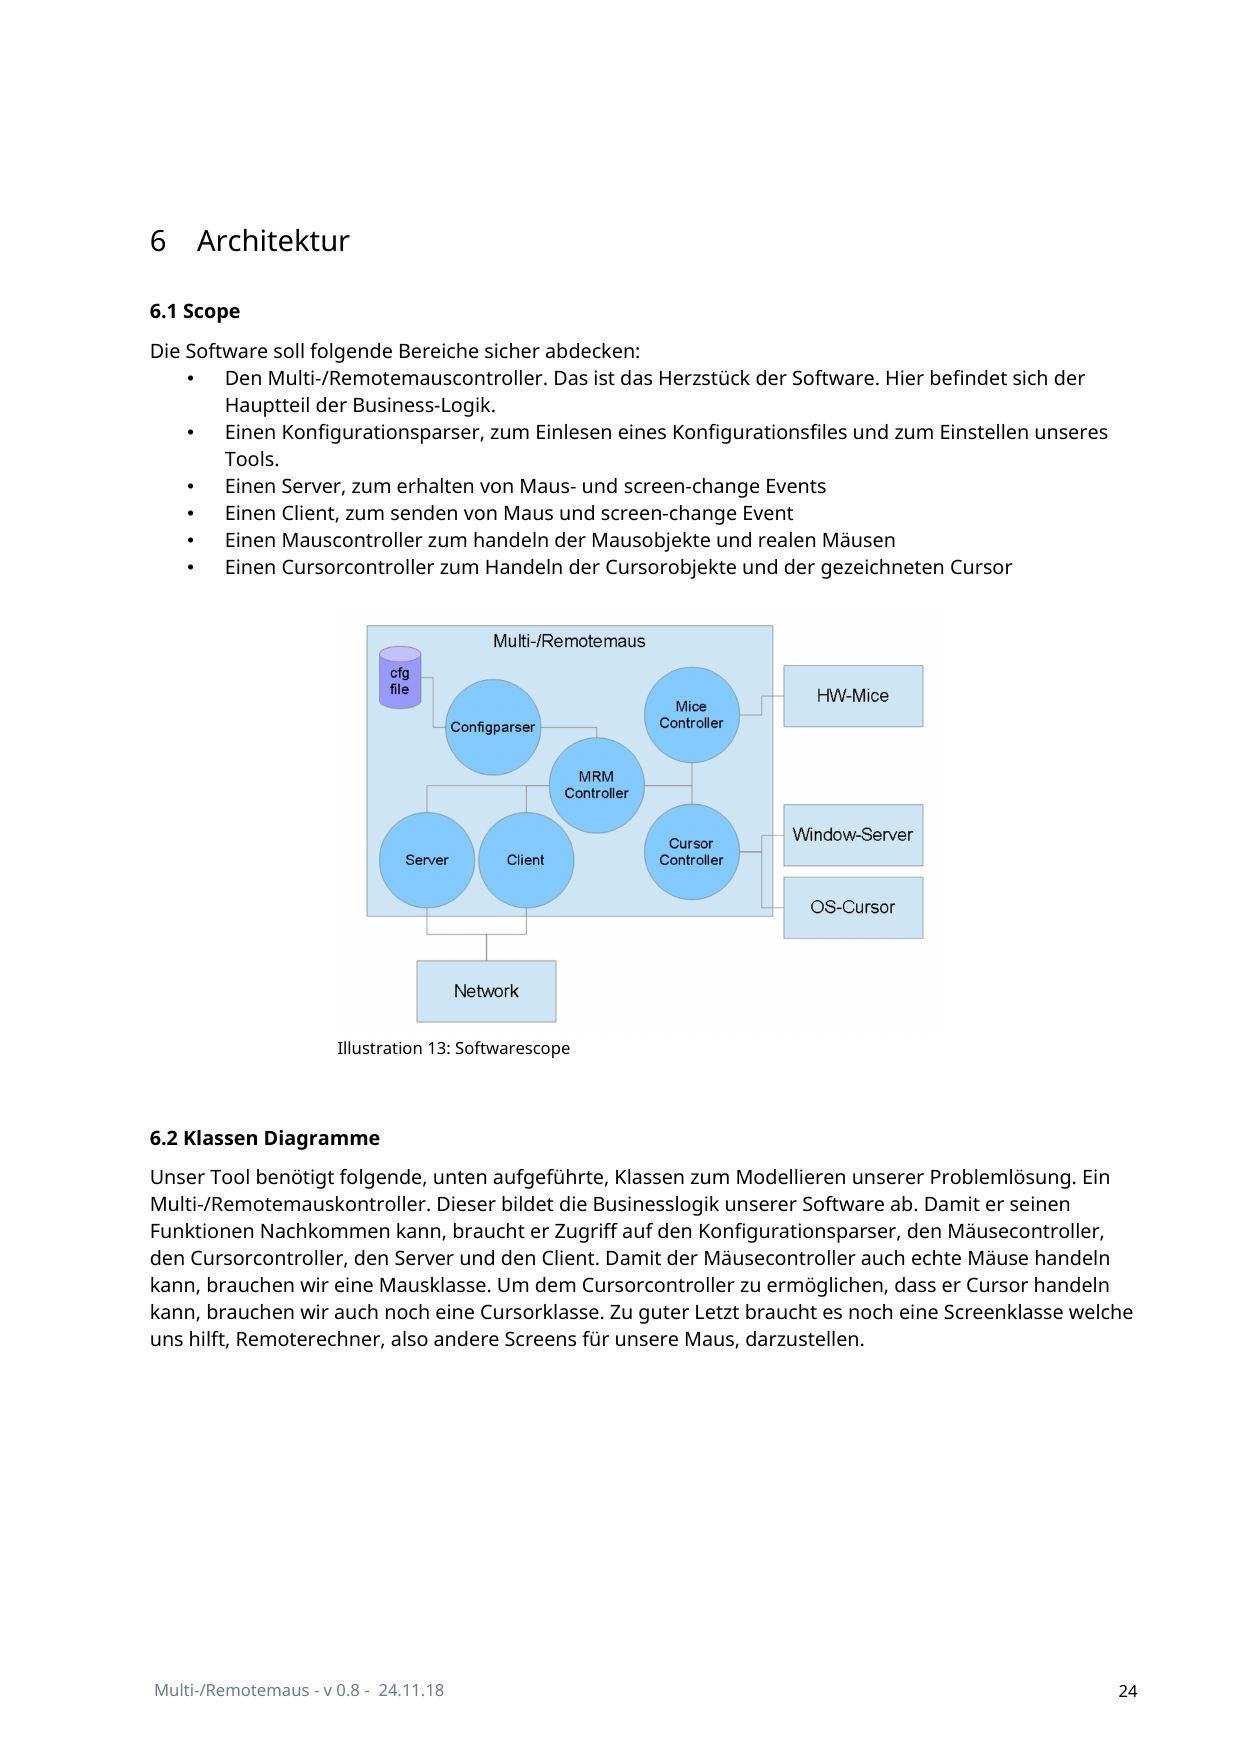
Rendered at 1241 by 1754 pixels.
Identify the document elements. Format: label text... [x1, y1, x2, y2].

list Einen Server, zum erhalten von Maus- und screen-change Events [187, 472, 1136, 499]
list Einen Konfigurationsparser, zum Einlesen eines Konfigurationsfiles und zum Einstellen unseres Tools. [187, 418, 1136, 472]
list Einen Cursorcontroller zum Handeln der Cursorobjekte und der gezeichneten Cursor [187, 553, 1136, 580]
text Illustration 13: Softwarescope [337, 1037, 948, 1060]
subtitle Klassen Diagramme [149, 1124, 1136, 1151]
list Einen Client, zum senden von Maus und screen-change Event [187, 499, 1136, 526]
list Einen Mauscontroller zum handeln der Mausobjekte und realen Mäusen [187, 526, 1136, 553]
text Unser Tool benötigt folgende, unten aufgeführte, Klassen zum Modellieren unserer Problemlösung. Ein Multi-/Remotemauskontroller. Dieser bildet die Businesslogik unserer Software ab. Damit er seinen Funktionen Nachkommen kann, braucht er Zugriff auf den Konfigurationsparser, den Mäusecontroller, den Cursorcontroller, den Server und den Client. Damit der Mäusecontroller auch echte Mäuse handeln kann, brauchen wir eine Mausklasse. Um dem Cursorcontroller zu ermöglichen, dass er Cursor handeln kann, brauchen wir auch noch eine Cursorklasse. Zu guter Letzt braucht es noch eine Screenklasse welche uns hilft, Remoterechner, also andere Screens für unsere Maus, darzustellen. [149, 1164, 1136, 1352]
text Die Software soll folgende Bereiche sicher abdecken: [149, 337, 1136, 364]
picture [337, 607, 948, 1037]
subtitle Architektur [149, 221, 1136, 260]
list Den Multi-/Remotemauscontroller. Das ist das Herzstück der Software. Hier befindet sich der Hauptteil der Business-Logik. [187, 364, 1136, 418]
subtitle Scope [149, 298, 1136, 325]
